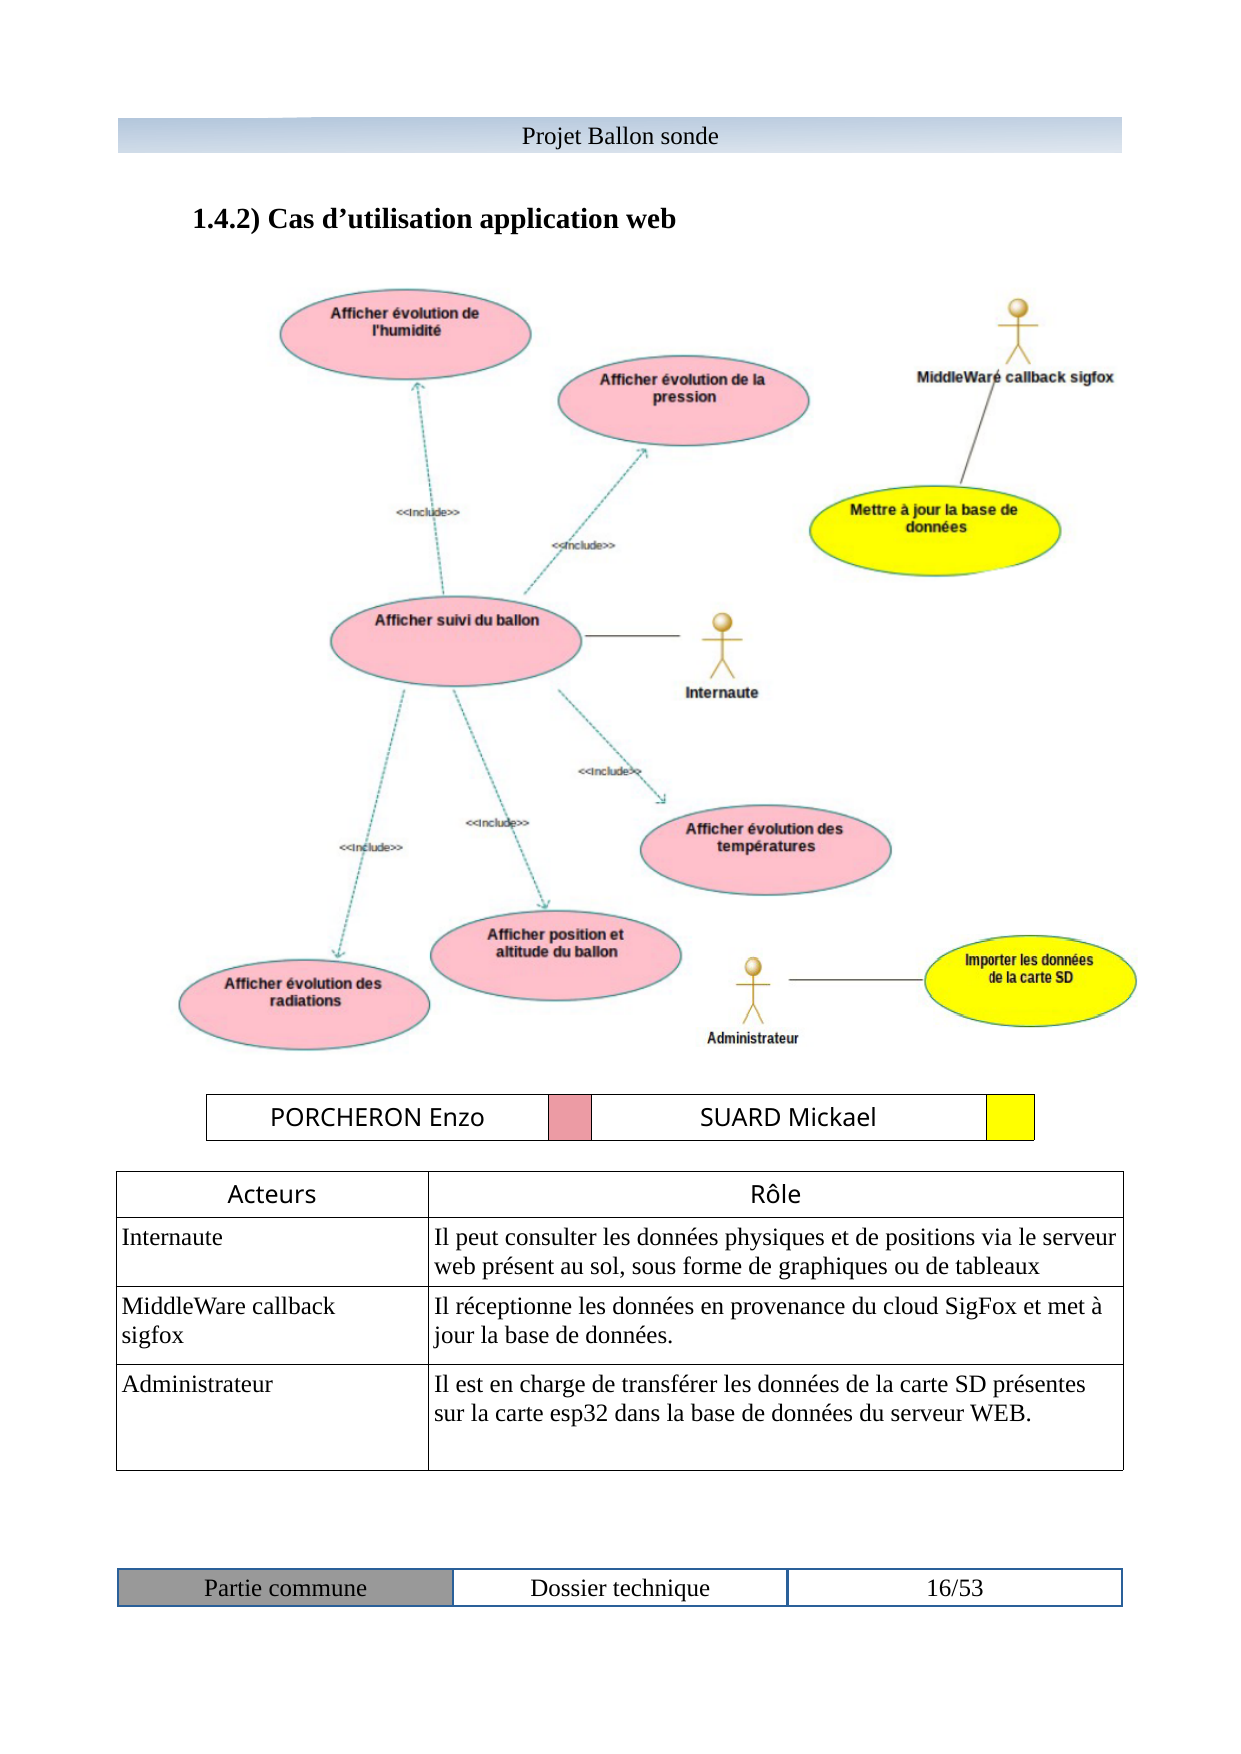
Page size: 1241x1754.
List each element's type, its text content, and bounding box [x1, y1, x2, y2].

table_header [549, 1095, 591, 1140]
table_cell Il est en charge de transférer les données de la carte SD présentes sur la carte esp32 dans la base de données du serveur WEB. [429, 1365, 1123, 1470]
table_cell Internaute [117, 1218, 428, 1286]
table_header Acteurs [117, 1172, 428, 1217]
table_cell Il réceptionne les données en provenance du cloud SigFox et met à jour la base de données. [429, 1287, 1123, 1363]
table_cell Administrateur [117, 1365, 428, 1470]
subtitle 1.4.2) Cas d’utilisation application web [118, 197, 1122, 235]
picture [96, 248, 1183, 1064]
table_cell Il peut consulter les données physiques et de positions via le serveur web présent au sol, sous forme de graphiques ou de tableaux [429, 1218, 1123, 1286]
table_cell MiddleWare callback sigfox [117, 1287, 428, 1363]
table_header SUARD Mickael [592, 1095, 986, 1140]
table_header [987, 1095, 1034, 1140]
table_header Rôle [429, 1172, 1123, 1217]
table_header PORCHERON Enzo [207, 1095, 548, 1140]
